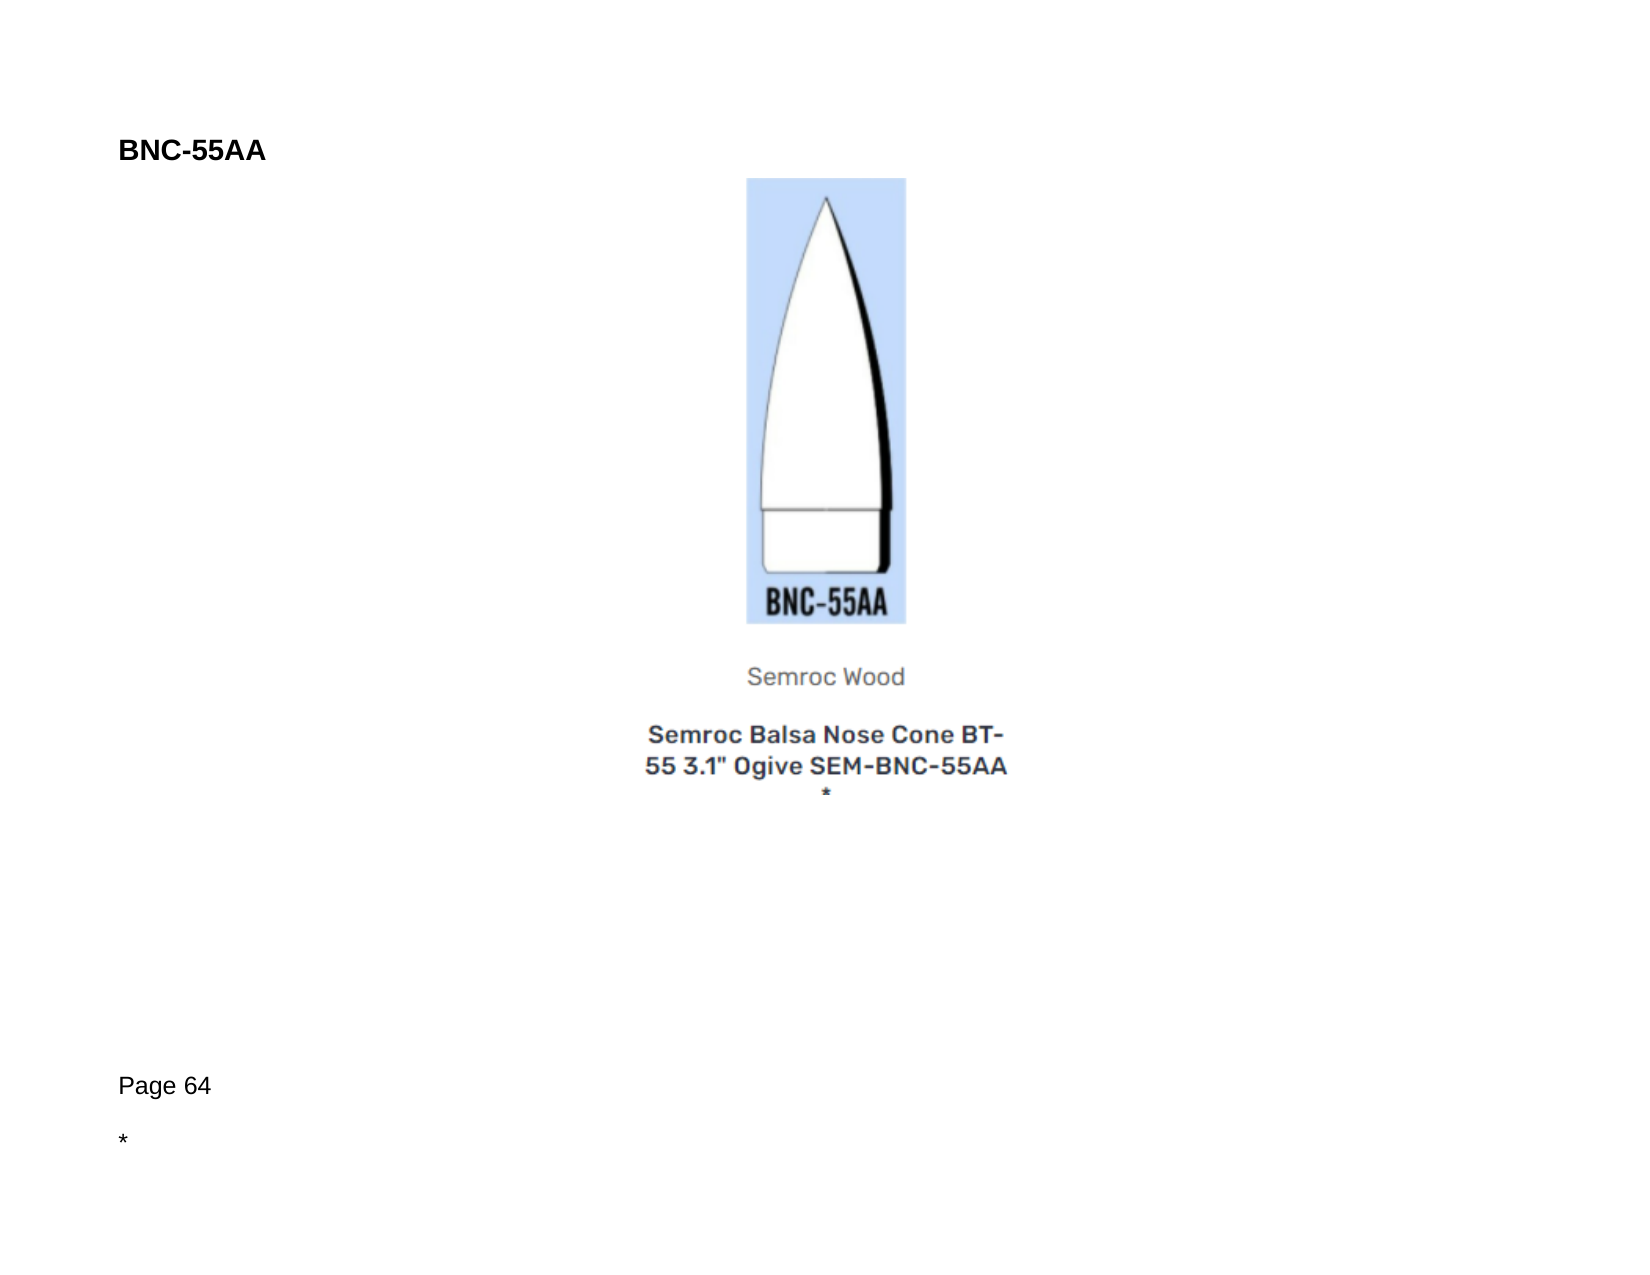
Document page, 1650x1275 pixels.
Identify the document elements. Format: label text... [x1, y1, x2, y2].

subtitle BNC-55AA [118, 133, 1532, 166]
picture [632, 178, 1018, 795]
